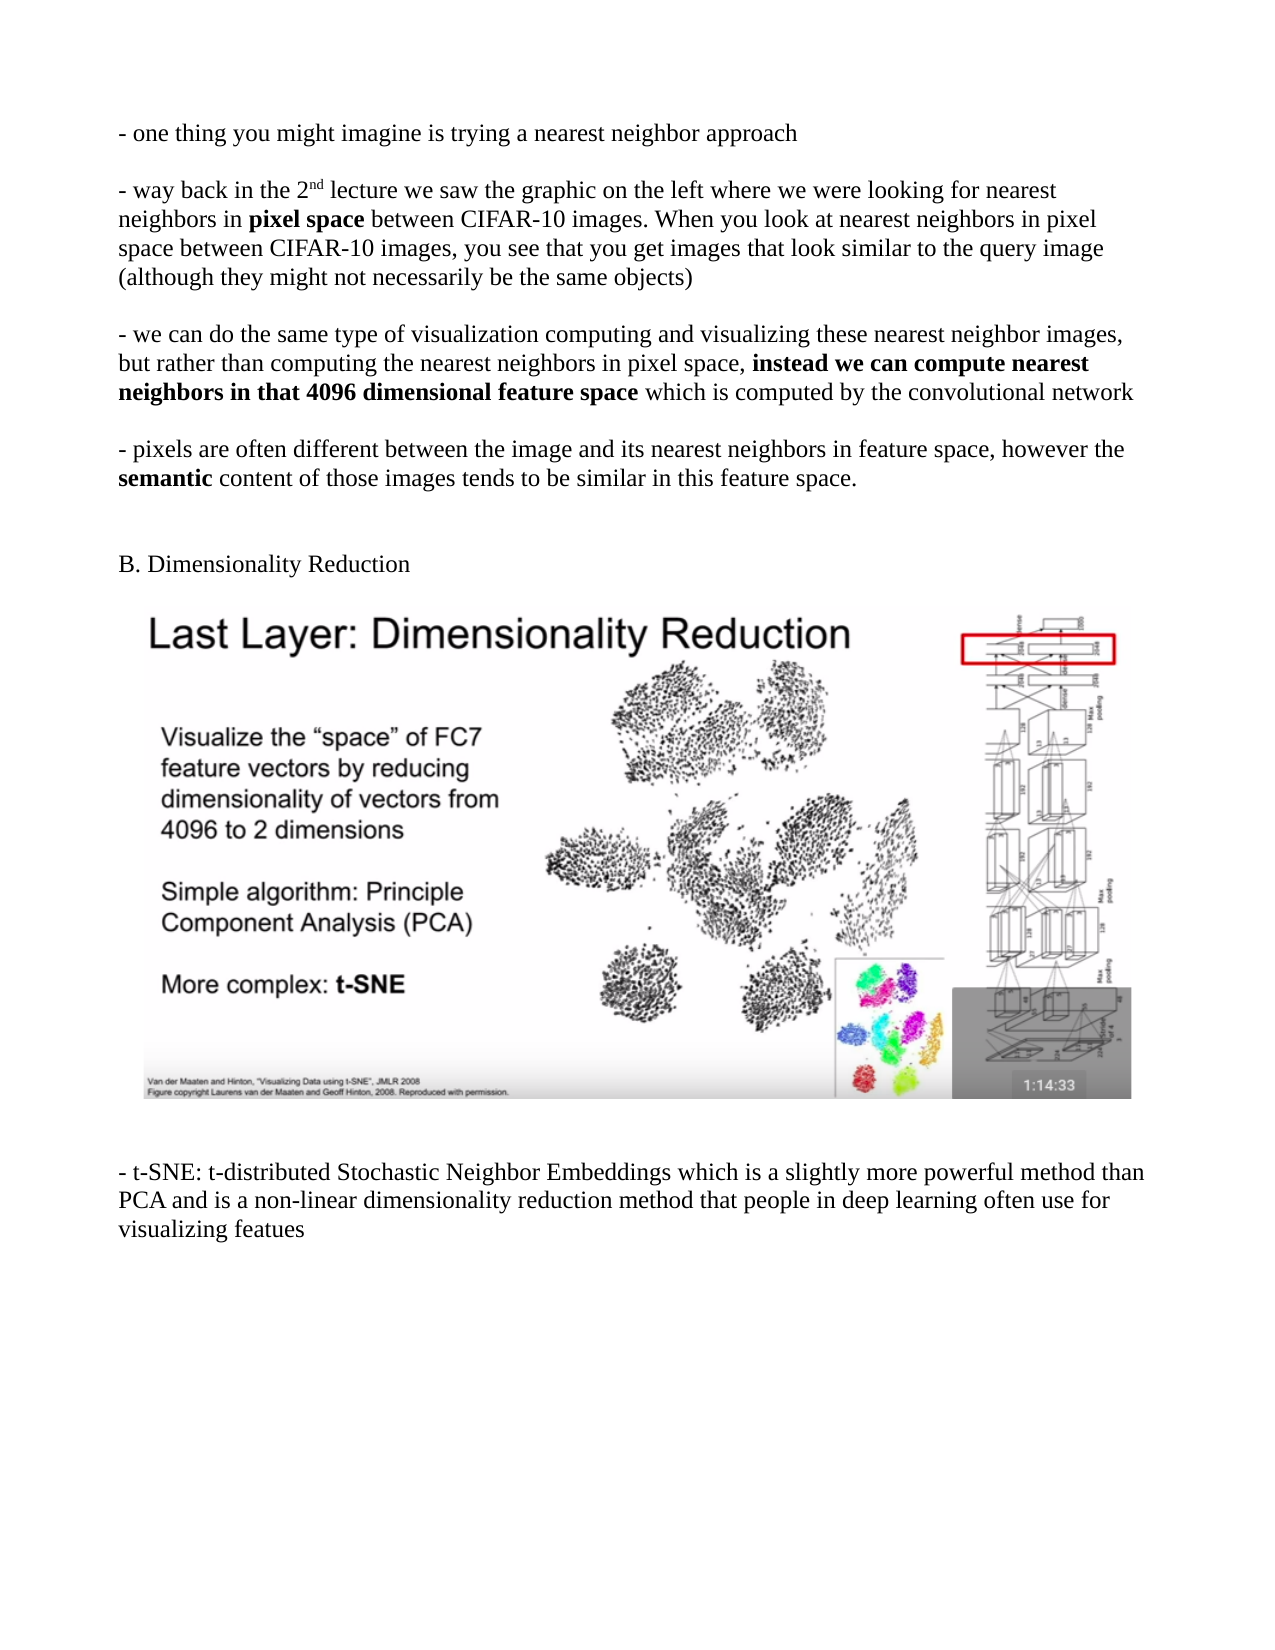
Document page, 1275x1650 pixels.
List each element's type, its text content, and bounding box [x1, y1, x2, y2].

text - pixels are often different between the image and its nearest neighbors in feature space, however the semantic content of those images tends to be similar in this feature space. [118, 434, 1157, 492]
text - way back in the 2nd lecture we saw the graphic on the left where we were looking for nearest neighbors in pixel space between CIFAR-10 images. When you look at nearest neighbors in pixel space between CIFAR-10 images, you see that you get images that look similar to the query image (although they might not necessarily be the same objects) [118, 176, 1157, 291]
text B. Dimensionality Reduction [118, 549, 1157, 578]
text - we can do the same type of visualization computing and visualizing these nearest neighbor images, but rather than computing the nearest neighbors in pixel space, instead we can compute nearest neighbors in that 4096 dimensional feature space which is computed by the convolutional network [118, 319, 1157, 406]
picture [143, 606, 1132, 1099]
text - one thing you might imagine is trying a nearest neighbor approach [118, 118, 1157, 147]
text - t-SNE: t-distributed Stochastic Neighbor Embeddings which is a slightly more powerful method than PCA and is a non-linear dimensionality reduction method that people in deep learning often use for visualizing featues [118, 1157, 1157, 1243]
